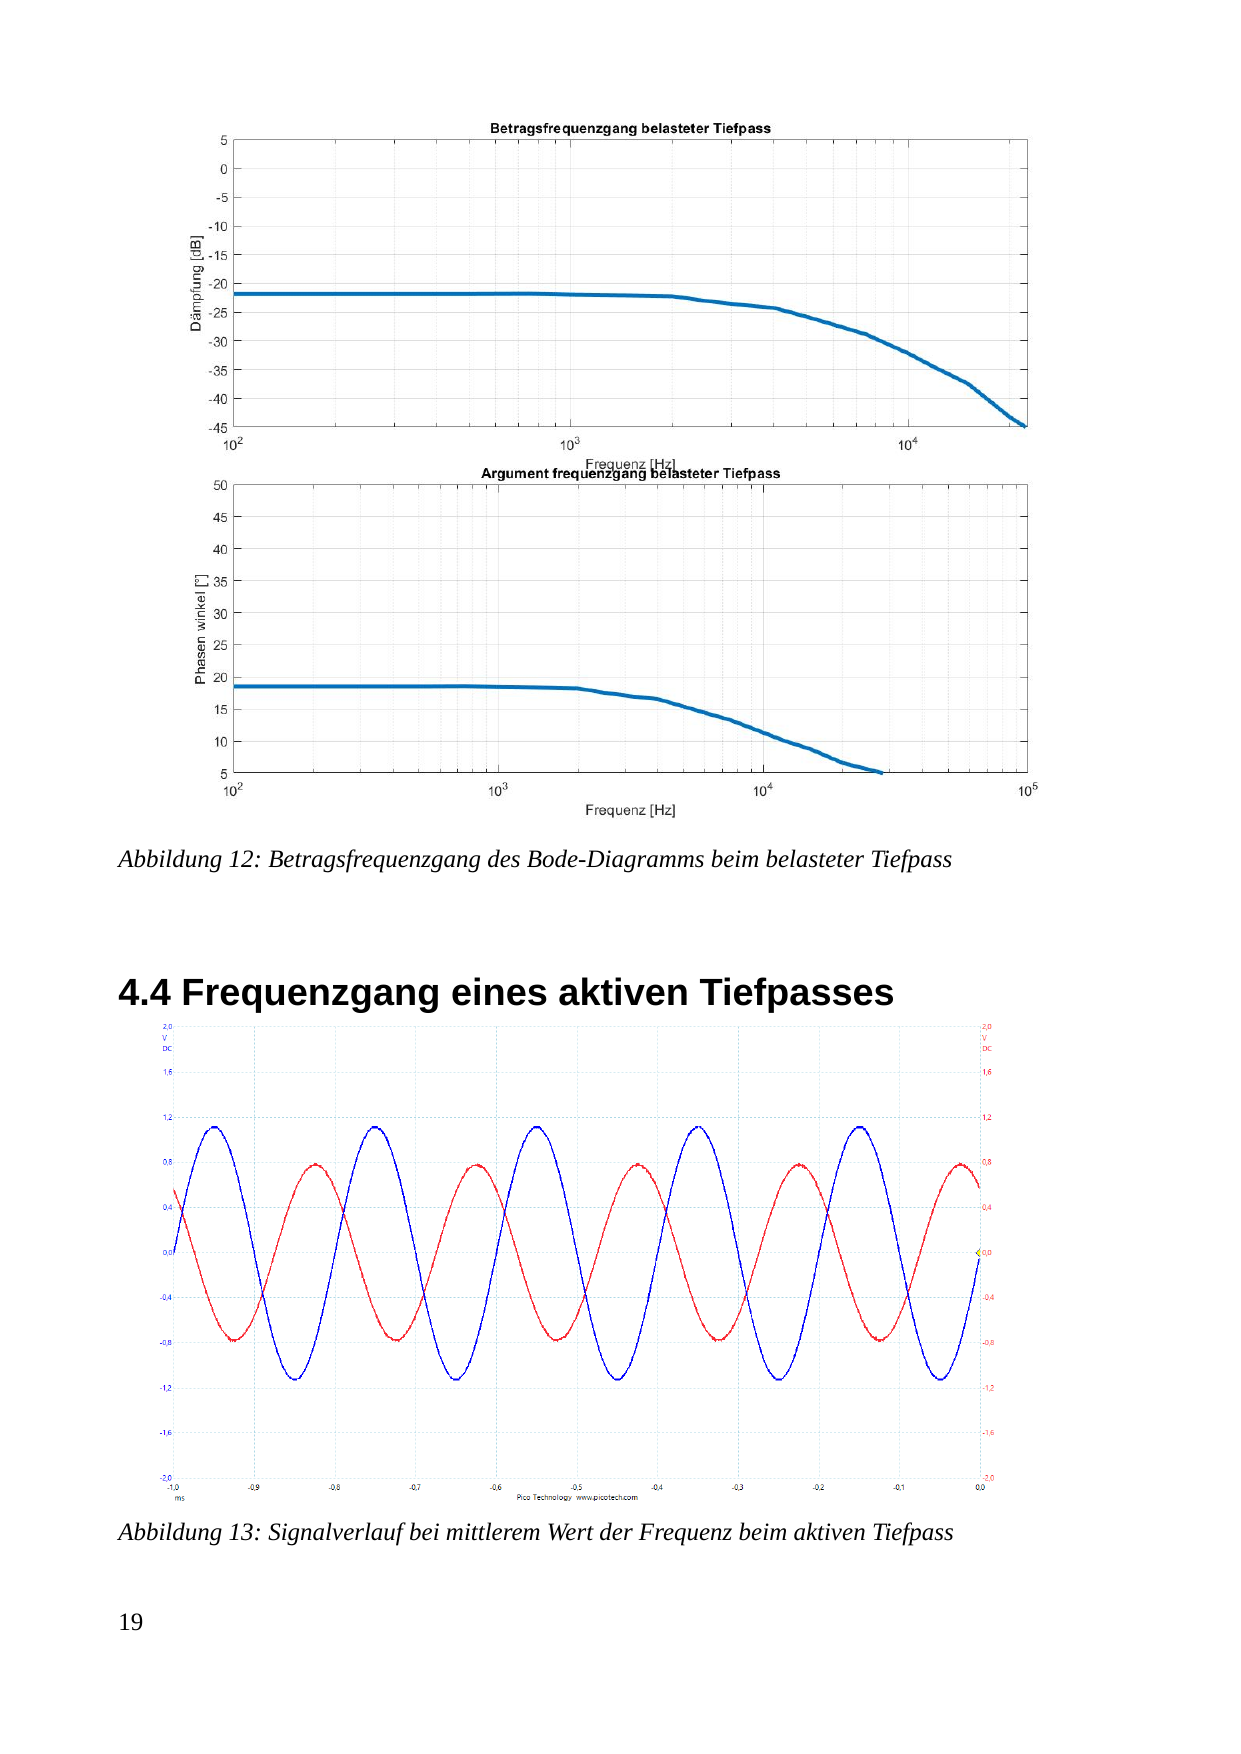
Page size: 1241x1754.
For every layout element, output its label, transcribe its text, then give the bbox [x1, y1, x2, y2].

text Abbildung 12: Betragsfrequenzgang des Bode-Diagramms beim belasteter Tiefpass [118, 118, 1122, 872]
subtitle 4.4 Frequenzgang eines aktiven Tiefpasses [118, 969, 1122, 1013]
picture [150, 1023, 1003, 1503]
text Abbildung 13: Signalverlauf bei mittlerem Wert der Frequenz beim aktiven Tiefpass [118, 1026, 1122, 1546]
picture [161, 110, 1064, 830]
